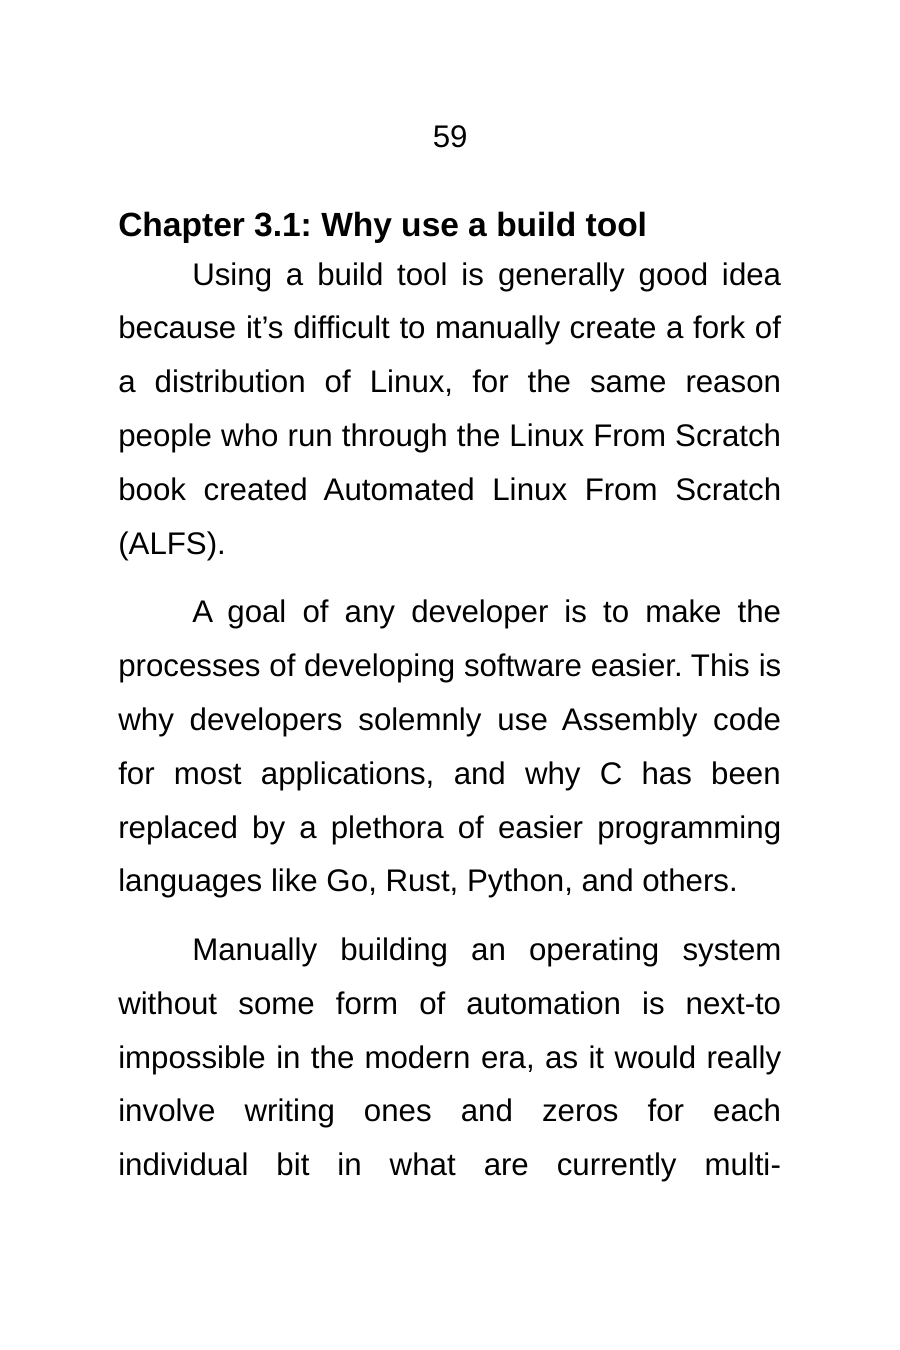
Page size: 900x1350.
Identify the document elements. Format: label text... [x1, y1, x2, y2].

text Manually building an operating system without some form of automation is next-to impossible in the modern era, as it would really involve writing ones and zeros for each individual bit in what are currently multi- [118, 931, 782, 1182]
text A goal of any developer is to make the processes of developing software easier. This is why developers solemnly use Assembly code for most applications, and why C has been replaced by a plethora of easier programming languages like Go, Rust, Python, and others. [118, 593, 782, 898]
text Using a build tool is generally good idea because it’s difficult to manually create a fork of a distribution of Linux, for the same reason people who run through the Linux From Scratch book created Automated Linux From Scratch (ALFS). [118, 256, 782, 561]
subtitle Chapter 3.1: Why use a build tool [118, 204, 782, 243]
